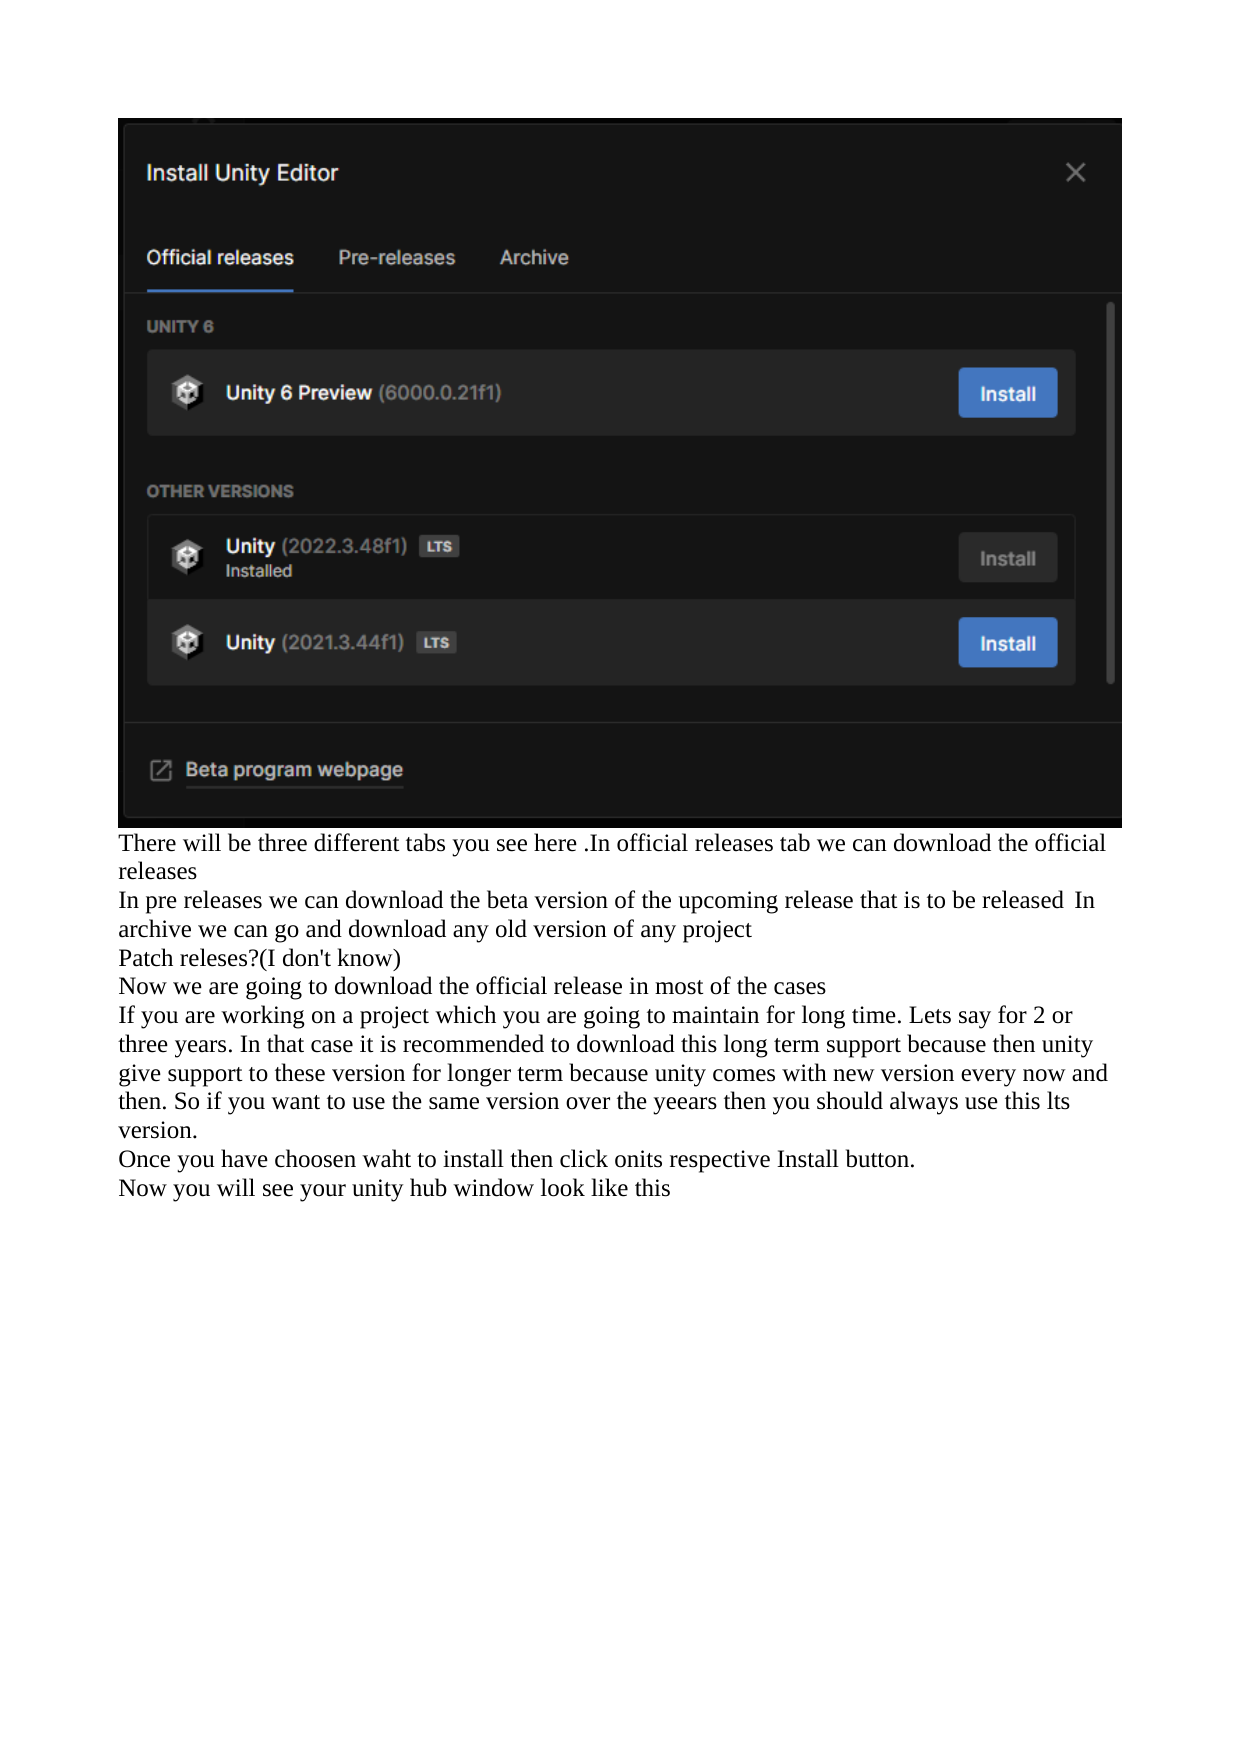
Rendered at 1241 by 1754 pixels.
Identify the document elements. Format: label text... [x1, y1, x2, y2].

text Now we are going to download the official release in most of the cases [118, 971, 1122, 1000]
text Once you have choosen waht to install then click onits respective Install button. [118, 1144, 1122, 1173]
text If you are working on a project which you are going to maintain for long time. Lets say for 2 or three years. In that case it is recommended to download this long term support because then unity give support to these version for longer term because unity comes with new version every now and then. So if you want to use the same version over the yeears then you should always use this lts version. [118, 1000, 1122, 1144]
picture [118, 118, 1122, 828]
text Now you will see your unity hub window look like this [118, 1173, 1122, 1201]
text There will be three different tabs you see here .In official releases tab we can download the official releases [118, 828, 1122, 885]
text In pre releases we can download the beta version of the upcoming release that is to be released In archive we can go and download any old version of any project [118, 885, 1122, 943]
text Patch releses?(I don't know) [118, 943, 1122, 971]
